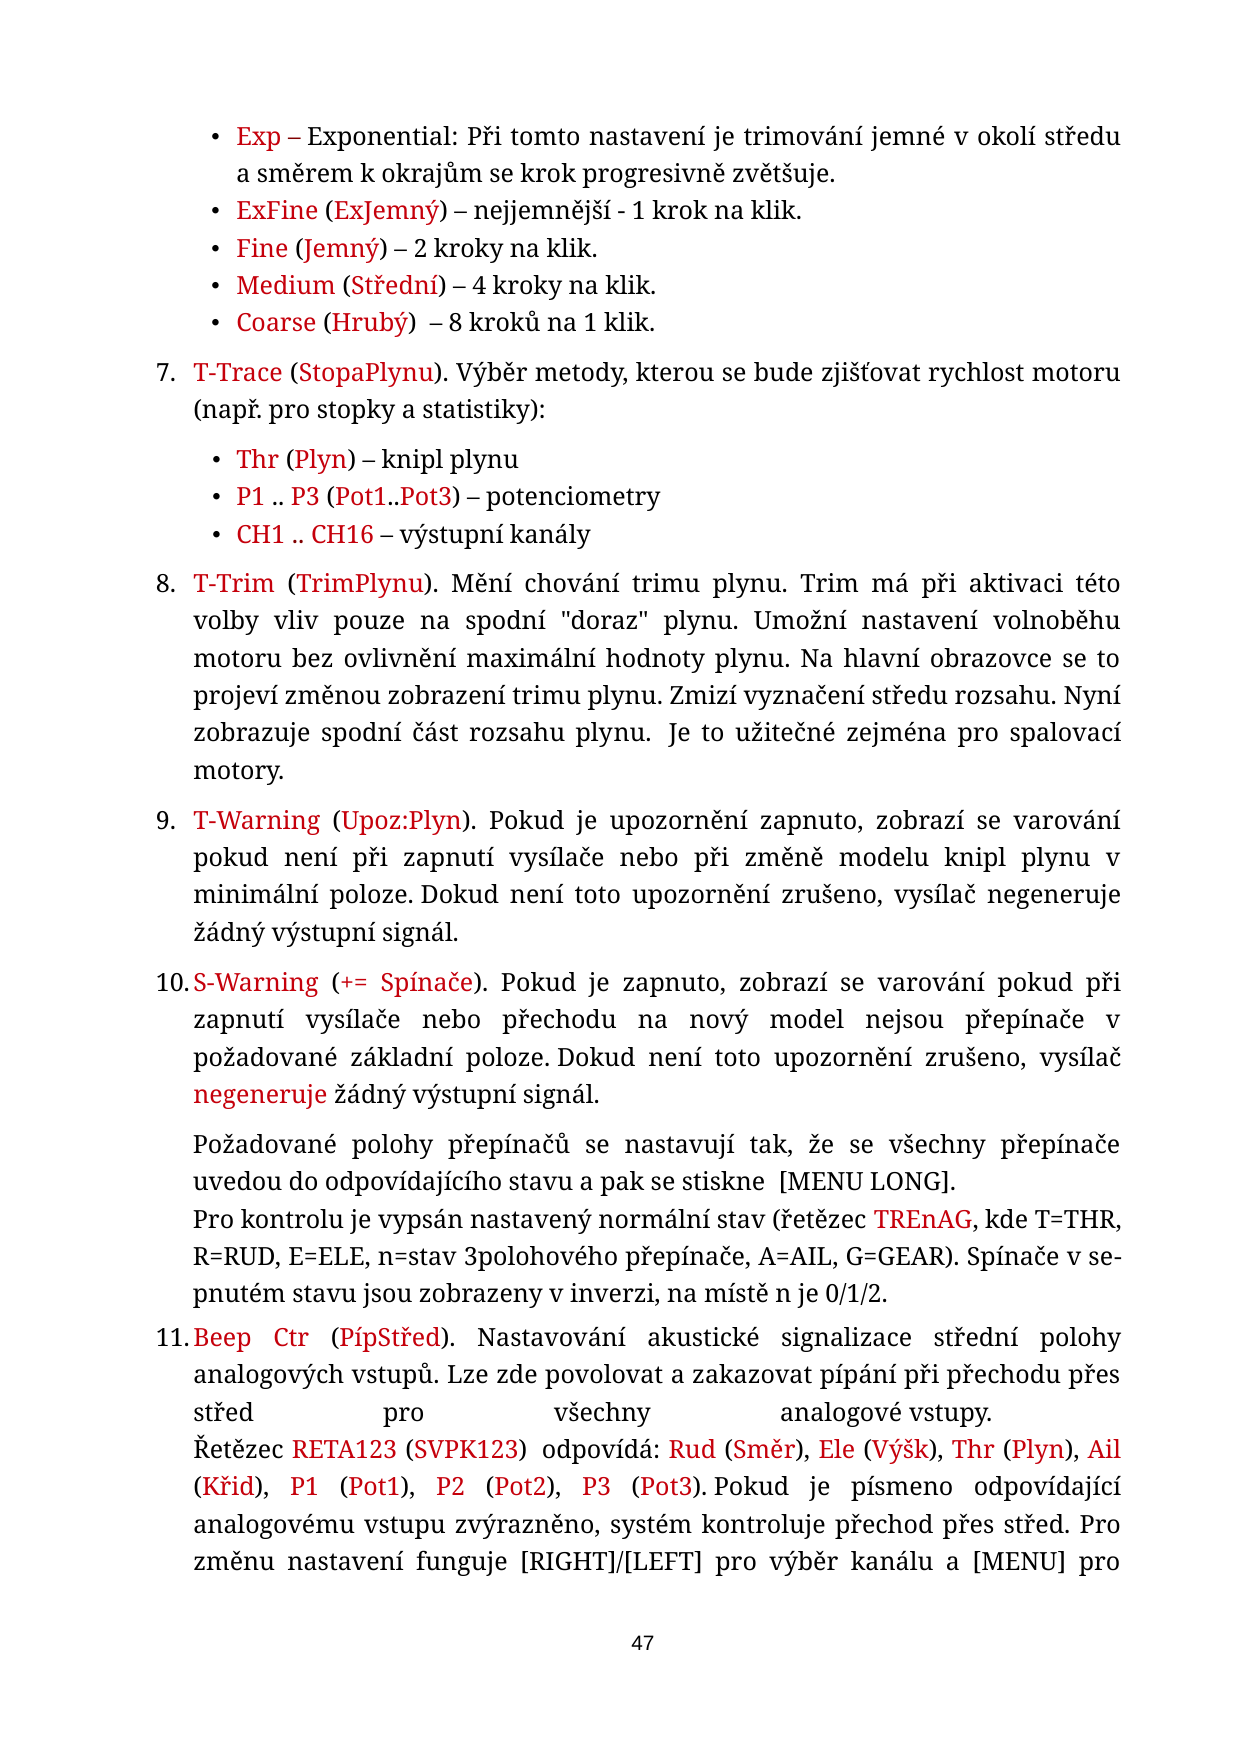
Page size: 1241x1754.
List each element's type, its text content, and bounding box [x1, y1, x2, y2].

list T-Warning (Upoz:Plyn). Pokud je upozornění zapnuto, zobrazí se varování pokud není při zapnutí vysílače nebo při změně modelu knipl plynu v minimální polo­ze. Dokud není toto upozornění zrušeno, vysílač negeneruje žádný výstupní signál. [156, 802, 1122, 949]
list S-Warning (+= Spínače). Pokud je zapnuto, zobrazí se varování pokud při zapnutí vysílače nebo přechodu na nový model nejsou přepínače v požadované základní poloze. Dokud není toto upozornění zrušeno, vysílač negeneruje žádný výstupní signál. [156, 964, 1122, 1111]
list CH1 .. CH16 – výstupní kanály [212, 516, 1122, 550]
list Medium (Střední) – 4 kroky na klik. [211, 268, 1122, 302]
list ExFine (ExJemný) – nejjemnější - 1 krok na klik. [211, 193, 1122, 227]
list Coarse (Hrubý) – 8 kroků na 1 klik. [211, 305, 1122, 339]
list Exp – Exponential: Při tomto nastavení je trimování jemné v okolí středu a smě­rem k okrajům se krok progresivně zvětšuje. [211, 118, 1122, 189]
list Fine (Jemný) – 2 kroky na klik. [211, 230, 1122, 264]
list T-Trace (StopaPlynu). Výběr metody, kterou se bude zjišťovat rychlost motoru (např. pro stopky a statistiky): [156, 354, 1122, 426]
list Thr (Plyn) – knipl plynu [212, 442, 1122, 476]
text Požadované polohy přepínačů se nastavují tak, že se všechny přepínače uvedou do odpovídajícího stavu a pak se stiskne [MENU LONG]. [193, 1127, 1122, 1198]
list P1 .. P3 (Pot1..Pot3) – potenciometry [212, 479, 1122, 513]
list T-Trim (TrimPlynu). Mění chování trimu plynu. Trim má při aktivaci této volby vliv pouze na spodní "doraz" plynu. Umožní nastavení volnoběhu motoru bez ovlivnění maximální hodnoty plynu. Na hlavní obrazovce se to projeví změnou zobrazení tri­mu plynu. Zmizí vyznačení středu rozsahu. Nyní zobrazuje spodní část rozsahu ply­nu. Je to užitečné zejména pro spalovací motory. [156, 566, 1122, 787]
text Pro kontrolu je vypsán nastavený normální stav (řetězec TREnAG, kde T=THR, R=RUD, E=ELE, n=stav 3polohového přepínače, A=AIL, G=GEAR). Spínače v se­pnutém stavu jsou zobrazeny v inverzi, na místě n je 0/1/2. [193, 1201, 1122, 1310]
list Beep Ctr (PípStřed). Nastavování akustické signalizace střední polohy analogových vstupů. Lze zde povolovat a zakazovat pípání při přechodu přes střed pro všechny analogové vstupy. Řetězec RETA123 (SVPK123) odpovídá: Rud (Směr), Ele (Výšk), Thr (Plyn), Ail (Křid), P1 (Pot1), P2 (Pot2), P3 (Pot3). Pokud je písmeno odpovídající analogovému vstupu zvýrazněno, systém kontroluje přechod přes střed. Pro změnu nastavení funguje [RIGHT]/[LEFT] pro výběr kanálu a [MENU] pro [156, 1319, 1122, 1578]
